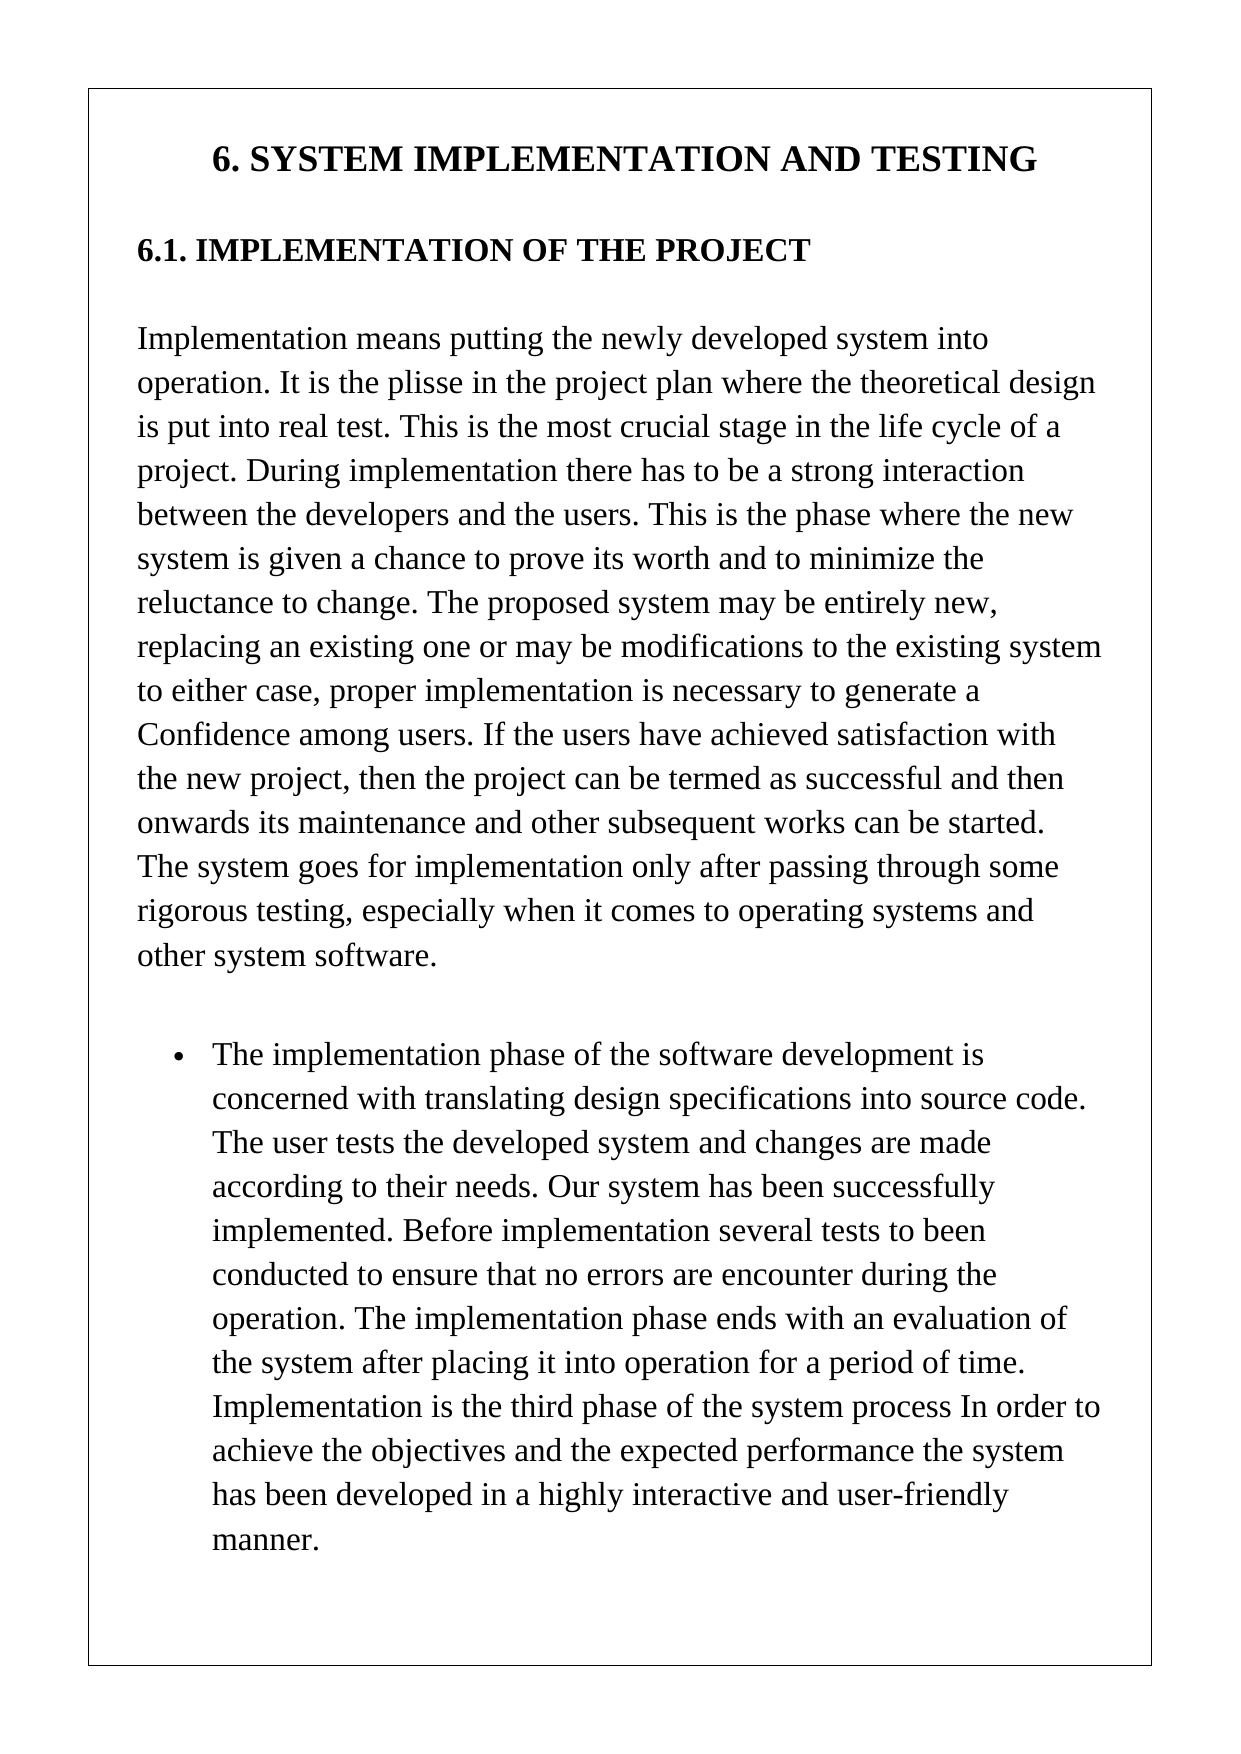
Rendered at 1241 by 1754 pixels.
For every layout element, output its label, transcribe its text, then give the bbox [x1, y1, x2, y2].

list The implementation phase of the software development is concerned with translating design specifications into source code. The user tests the developed system and changes are made according to their needs. Our system has been successfully implemented. Before implementation several tests to been conducted to ensure that no errors are encounter during the operation. The implementation phase ends with an evaluation of the system after placing it into operation for a period of time. Implementation is the third phase of the system process In order to achieve the objectives and the expected performance the system has been developed in a highly interactive and user-friendly manner. [174, 1034, 1103, 1601]
text 6. SYSTEM IMPLEMENTATION AND TESTING 6.1. IMPLEMENTATION OF THE PROJECT Implementation means putting the newly developed system into operation. It is the plisse in the project plan where the theoretical design is put into real test. This is the most crucial stage in the life cycle of a project. During implementation there has to be a strong interaction between the developers and the users. This is the phase where the new system is given a chance to prove its worth and to minimize the reluctance to change. The proposed system may be entirely new, replacing an existing one or may be modifications to the existing system to either case, proper implementation is necessary to generate a Confidence among users. If the users have achieved satisfaction with the new project, then the project can be termed as successful and then onwards its maintenance and other subsequent works can be started. The system goes for implementation only after passing through some rigorous testing, especially when it comes to operating systems and other system software. [137, 137, 1103, 1012]
